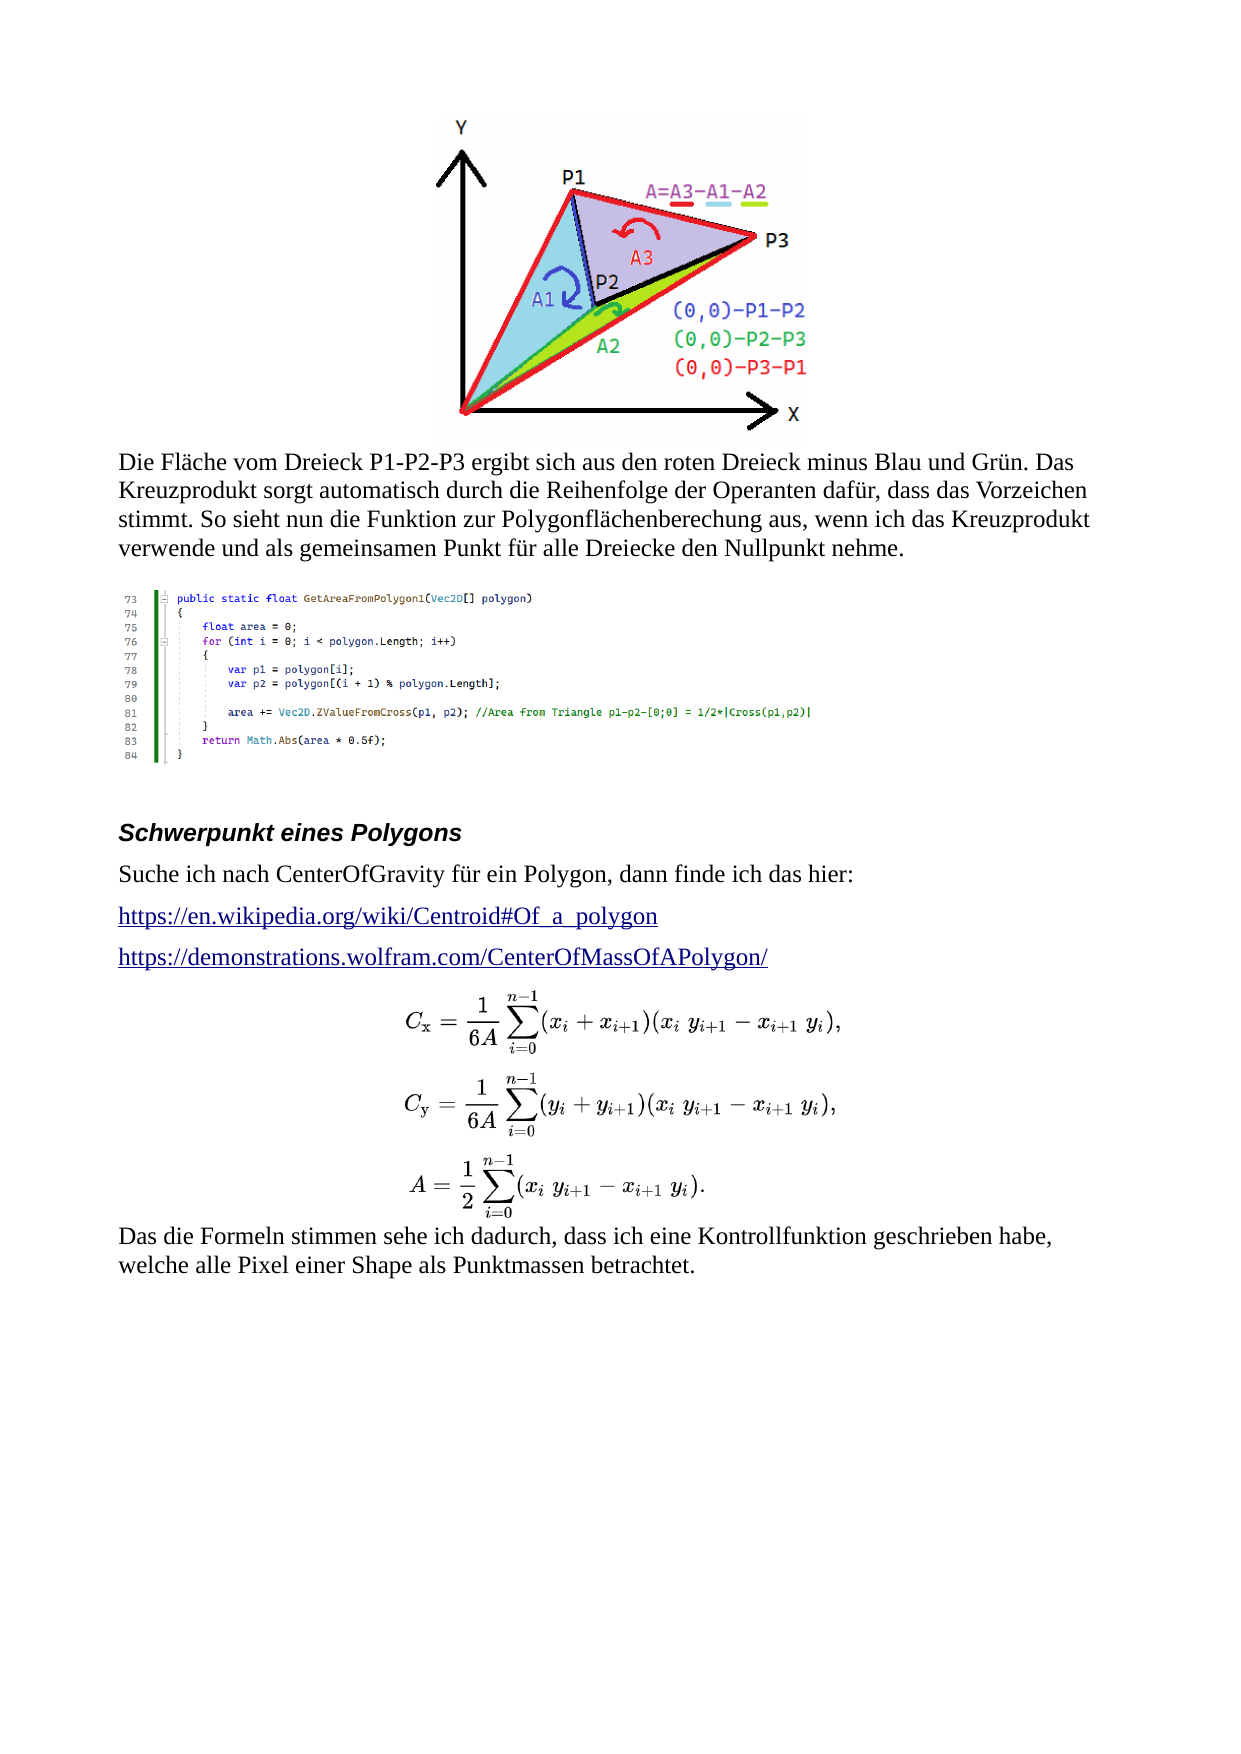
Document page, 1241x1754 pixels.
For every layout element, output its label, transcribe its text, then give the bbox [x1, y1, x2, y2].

subtitle Schwerpunkt eines Polygons [118, 818, 1122, 847]
text Die Fläche vom Dreieck P1-P2-P3 ergibt sich aus den roten Dreieck minus Blau und Grün. Das Kreuzprodukt sorgt automatisch durch die Reihenfolge der Operanten dafür, dass das Vorzeichen stimmt. So sieht nun die Funktion zur Polygonflächenberechung aus, wenn ich das Kreuzprodukt verwende und als gemeinsamen Punkt für alle Dreiecke den Nullpunkt nehme. [118, 118, 1122, 562]
text Suche ich nach CenterOfGravity für ein Polygon, dann finde ich das hier: [118, 859, 1122, 888]
picture [118, 590, 822, 765]
text Das die Formeln stimmen sehe ich dadurch, dass ich eine Kontrollfunktion geschrieben habe, welche alle Pixel einer Shape als Punktmassen betrachtet. [118, 983, 1122, 1278]
picture [433, 118, 807, 447]
text https://demonstrations.wolfram.com/CenterOfMassOfAPolygon/ [118, 942, 1122, 971]
picture [396, 983, 844, 1221]
text https://en.wikipedia.org/wiki/Centroid#Of_a_polygon [118, 901, 1122, 929]
